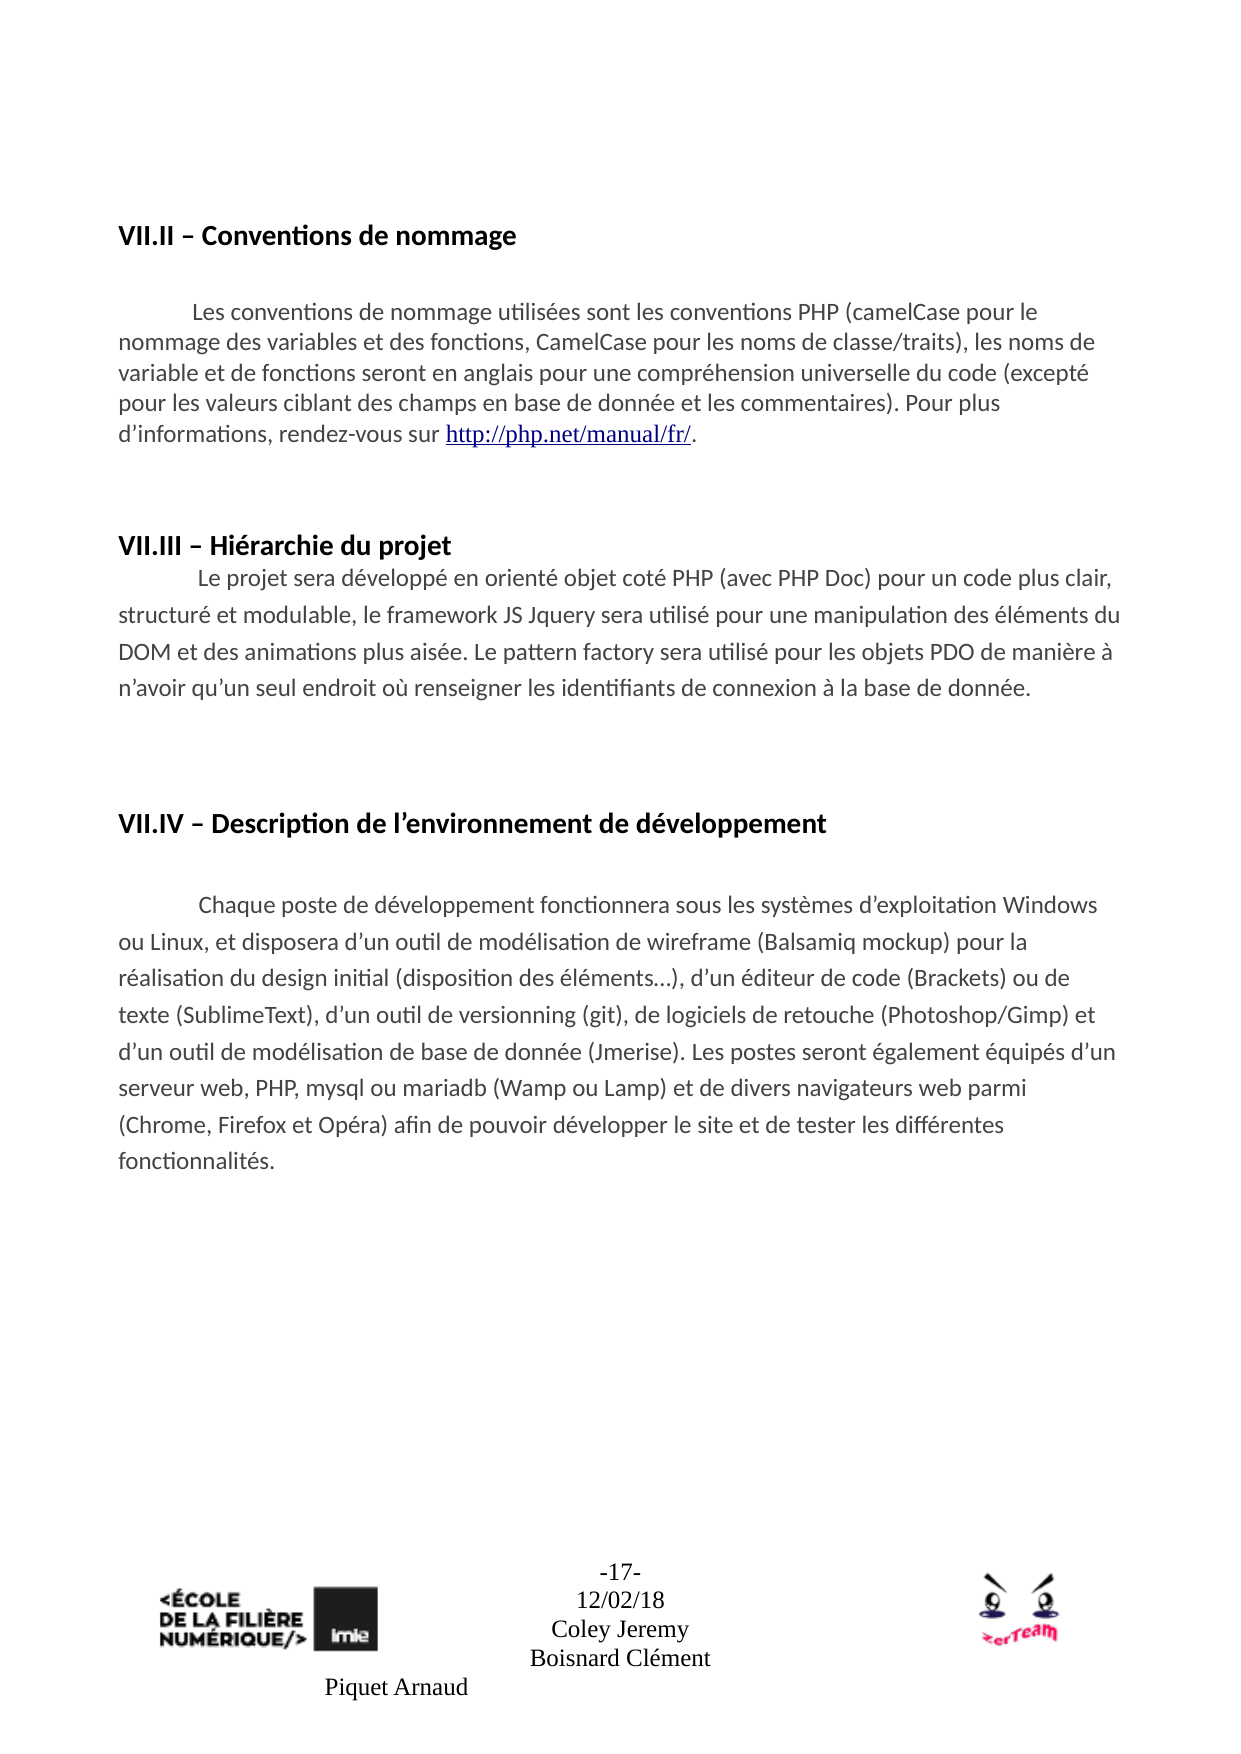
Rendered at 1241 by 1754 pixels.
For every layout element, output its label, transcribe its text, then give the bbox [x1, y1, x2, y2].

subtitle VII.III – Hiérarchie du projet [118, 527, 1122, 563]
subtitle VII.II – Conventions de nommage [118, 217, 1122, 252]
subtitle VII.IV – Description de l’environnement de développement [118, 805, 1122, 840]
text Les conventions de nommage utilisées sont les conventions PHP (camelCase pour le nommage des variables et des fonctions, CamelCase pour les noms de classe/traits), les noms de variable et de fonctions seront en anglais pour une compréhension universelle du code (excepté pour les valeurs ciblant des champs en base de donnée et les commentaires). Pour plus d’informations, rendez-vous sur http://php.net/manual/fr/. [118, 296, 1122, 448]
text Chaque poste de développement fonctionnera sous les systèmes d’exploitation Windows ou Linux, et disposera d’un outil de modélisation de wireframe (Balsamiq mockup) pour la réalisation du design initial (disposition des éléments…), d’un éditeur de code (Brackets) ou de texte (SublimeText), d’un outil de versionning (git), de logiciels de retouche (Photoshop/Gimp) et d’un outil de modélisation de base de donnée (Jmerise). Les postes seront également équipés d’un serveur web, PHP, mysql ou mariadb (Wamp ou Lamp) et de divers navigateurs web parmi (Chrome, Firefox et Opéra) afin de pouvoir développer le site et de tester les différentes fonctionnalités. [118, 889, 1122, 1176]
text Le projet sera développé en orienté objet coté PHP (avec PHP Doc) pour un code plus clair, structuré et modulable, le framework JS Jquery sera utilisé pour une manipulation des éléments du DOM et des animations plus aisée. Le pattern factory sera utilisé pour les objets PDO de manière à n’avoir qu’un seul endroit où renseigner les identifiants de connexion à la base de donnée. [118, 563, 1122, 703]
